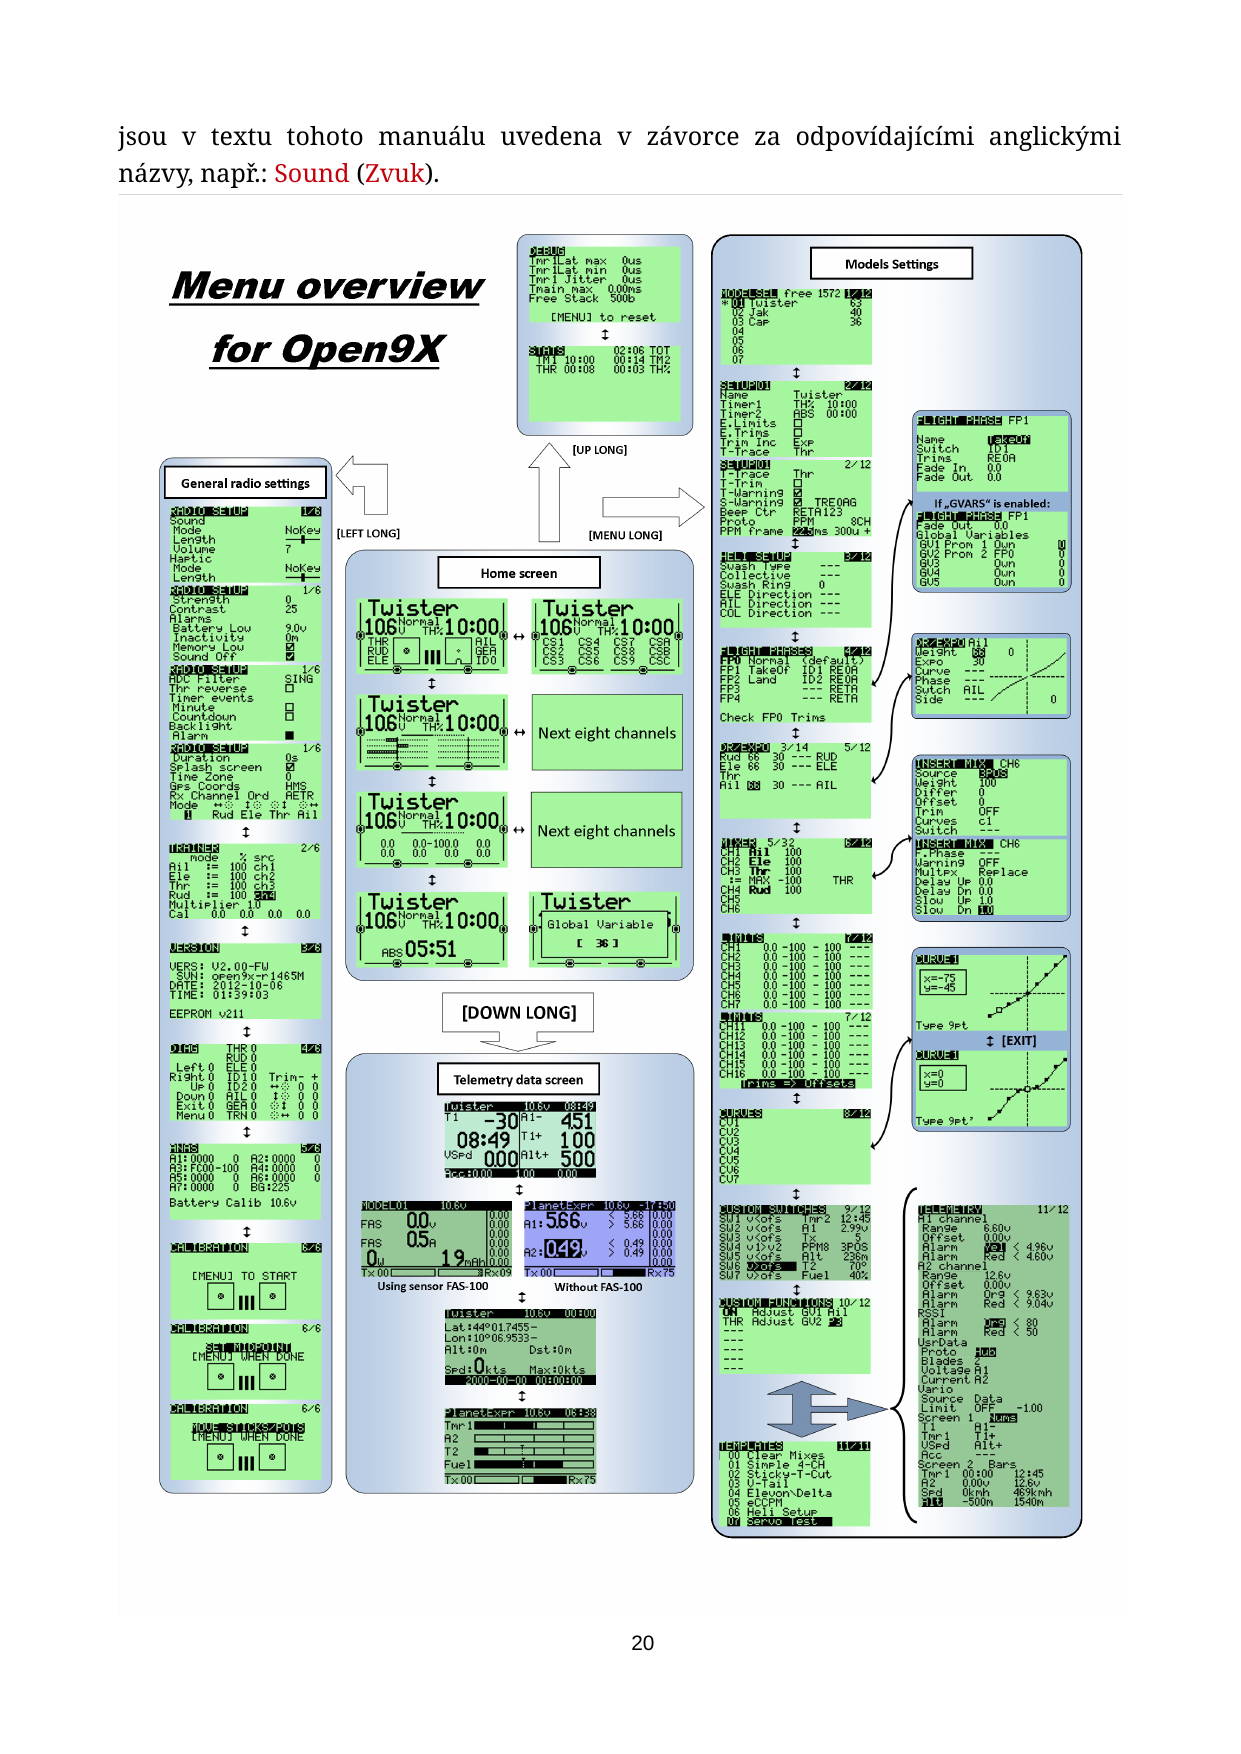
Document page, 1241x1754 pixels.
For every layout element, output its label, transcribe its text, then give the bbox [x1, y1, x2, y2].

text jsou v textu toho­to manuálu uvedena v závorce za odpovídajícími anglickými názvy, např.: Sound (Zvuk). [118, 118, 1122, 189]
picture [118, 194, 1123, 1616]
